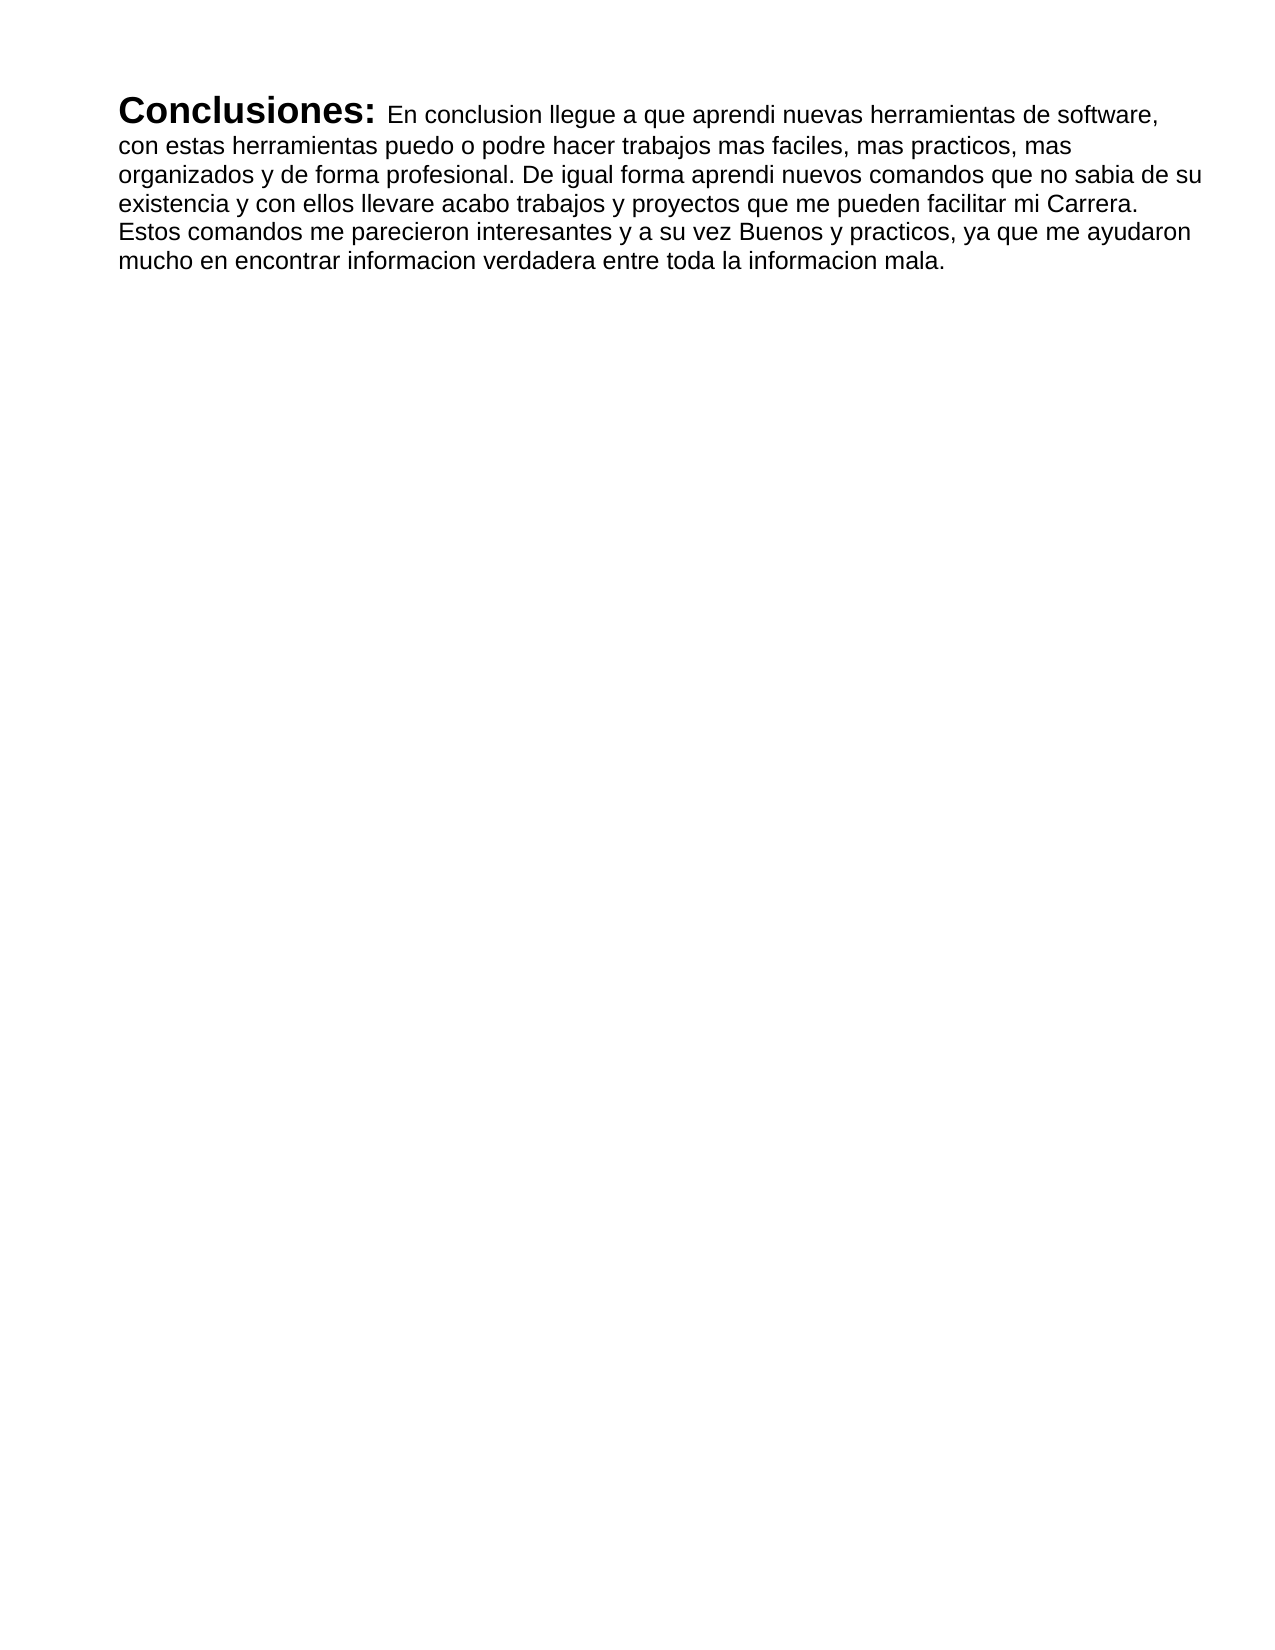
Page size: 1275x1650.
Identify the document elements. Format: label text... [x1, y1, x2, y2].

text Estos comandos me parecieron interesantes y a su vez Buenos y practicos, ya que me ayudaron mucho en encontrar informacion verdadera entre toda la informacion mala. [118, 217, 1205, 275]
text Conclusiones: En conclusion llegue a que aprendi nuevas herramientas de software, con estas herramientas puedo o podre hacer trabajos mas faciles, mas practicos, mas organizados y de forma profesional. De igual forma aprendi nuevos comandos que no sabia de su existencia y con ellos llevare acabo trabajos y proyectos que me pueden facilitar mi Carrera. [118, 88, 1205, 217]
